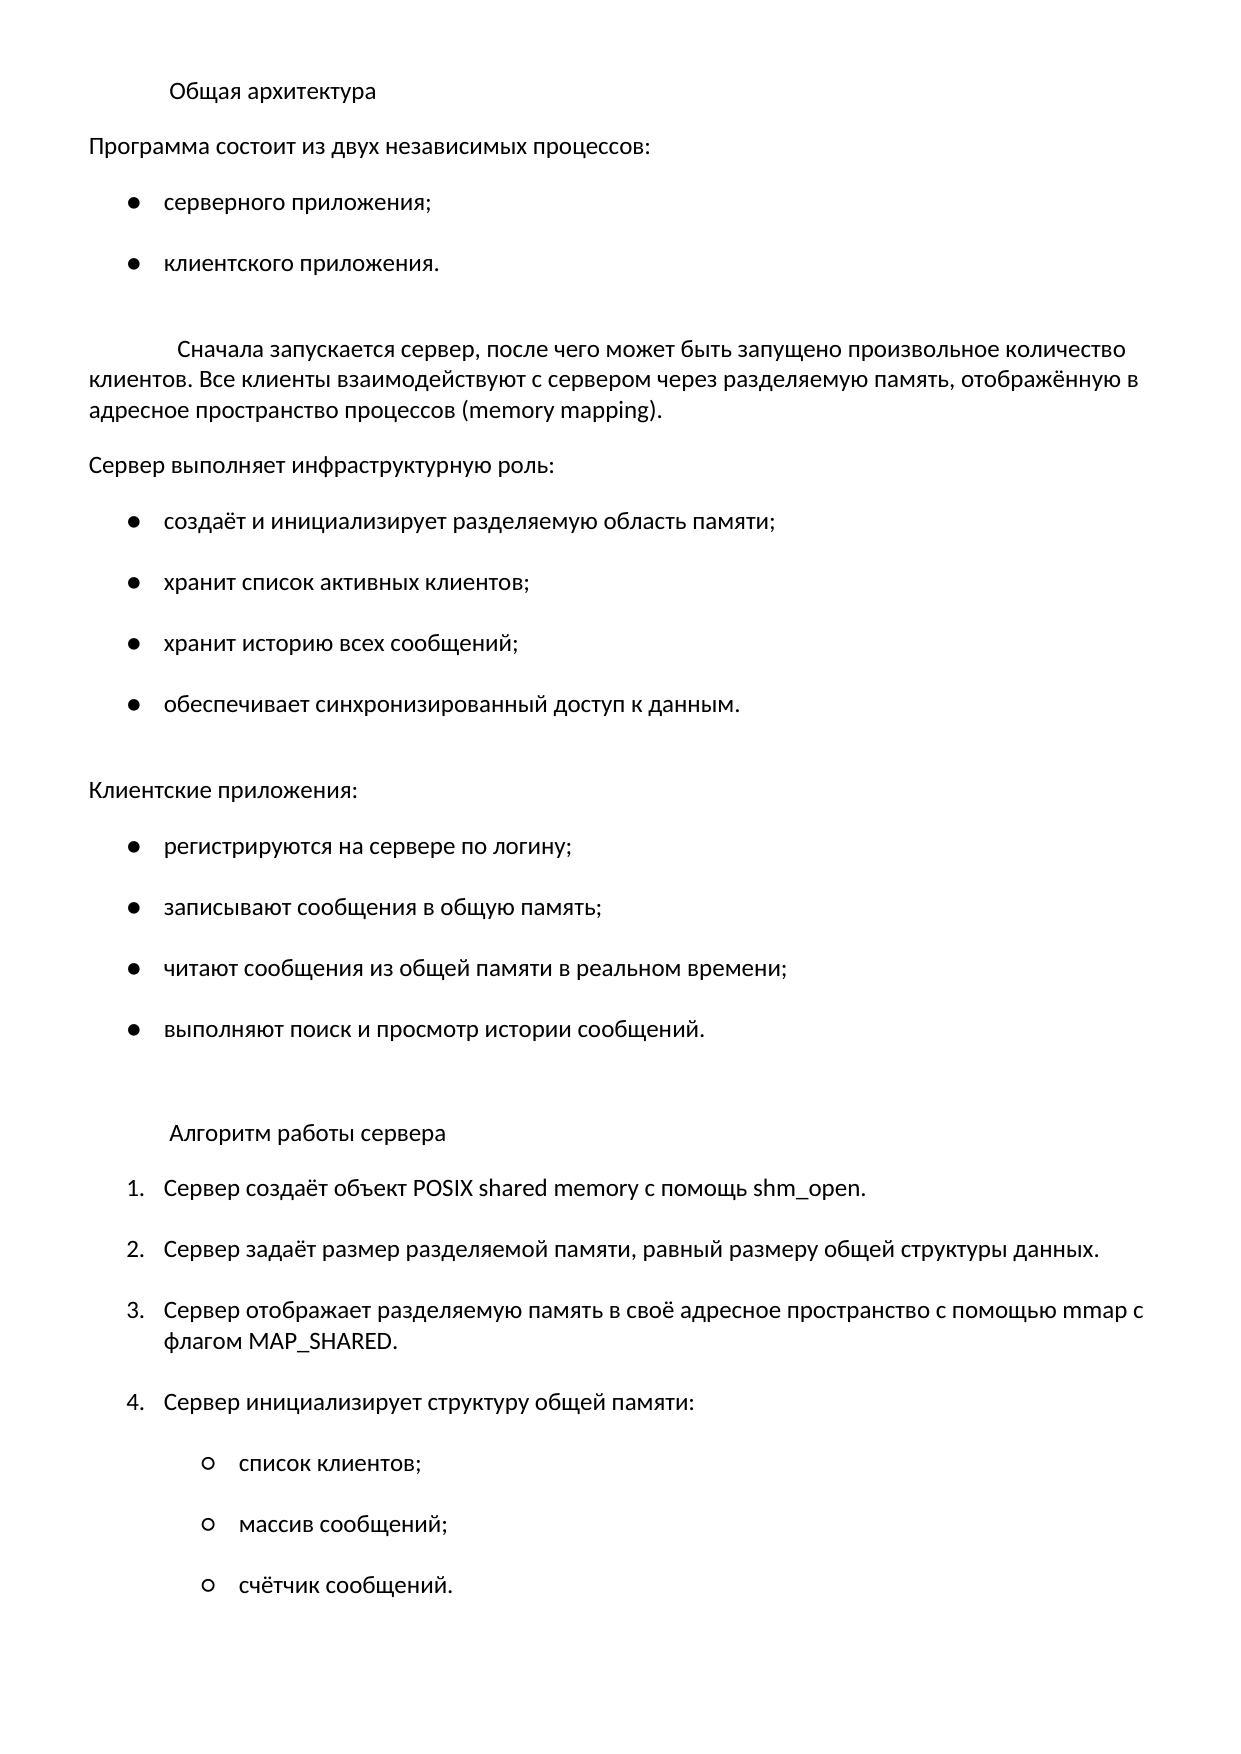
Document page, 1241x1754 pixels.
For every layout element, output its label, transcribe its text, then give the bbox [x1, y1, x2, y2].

list хранит историю всех сообщений; [126, 627, 1165, 688]
list Сервер отображает разделяемую память в своё адресное пространство с помощью mmap с флагом MAP_SHARED. [126, 1294, 1165, 1386]
list создаёт и инициализирует разделяемую область памяти; [126, 505, 1165, 566]
list Сервер задаёт размер разделяемой памяти, равный размеру общей структуры данных. [126, 1233, 1165, 1294]
list записывают сообщения в общую память; [126, 891, 1165, 952]
list обеспечивает синхронизированный доступ к данным. [126, 688, 1165, 749]
subtitle Алгоритм работы сервера [169, 1117, 1165, 1147]
list счётчик сообщений. [201, 1569, 1165, 1630]
text Клиентские приложения: [88, 774, 1165, 805]
list массив сообщений; [201, 1508, 1165, 1569]
text Сначала запускается сервер, после чего может быть запущено произвольное количество клиентов. Все клиенты взаимодействуют с сервером через разделяемую память, отображённую в адресное пространство процессов (memory mapping). [88, 333, 1165, 425]
list читают сообщения из общей памяти в реальном времени; [126, 952, 1165, 1013]
list выполняют поиск и просмотр истории сообщений. [126, 1013, 1165, 1079]
list Сервер инициализирует структуру общей памяти: [126, 1386, 1165, 1447]
text Сервер выполняет инфраструктурную роль: [88, 450, 1165, 480]
list регистрируются на сервере по логину; [126, 830, 1165, 891]
text Программа состоит из двух независимых процессов: [88, 131, 1165, 161]
subtitle Общая архитектура [169, 75, 1165, 106]
list хранит список активных клиентов; [126, 566, 1165, 627]
list список клиентов; [201, 1447, 1165, 1508]
list клиентского приложения. [126, 247, 1165, 308]
list Сервер создаёт объект POSIX shared memory с помощь shm_open. [126, 1172, 1165, 1233]
list серверного приложения; [126, 186, 1165, 247]
